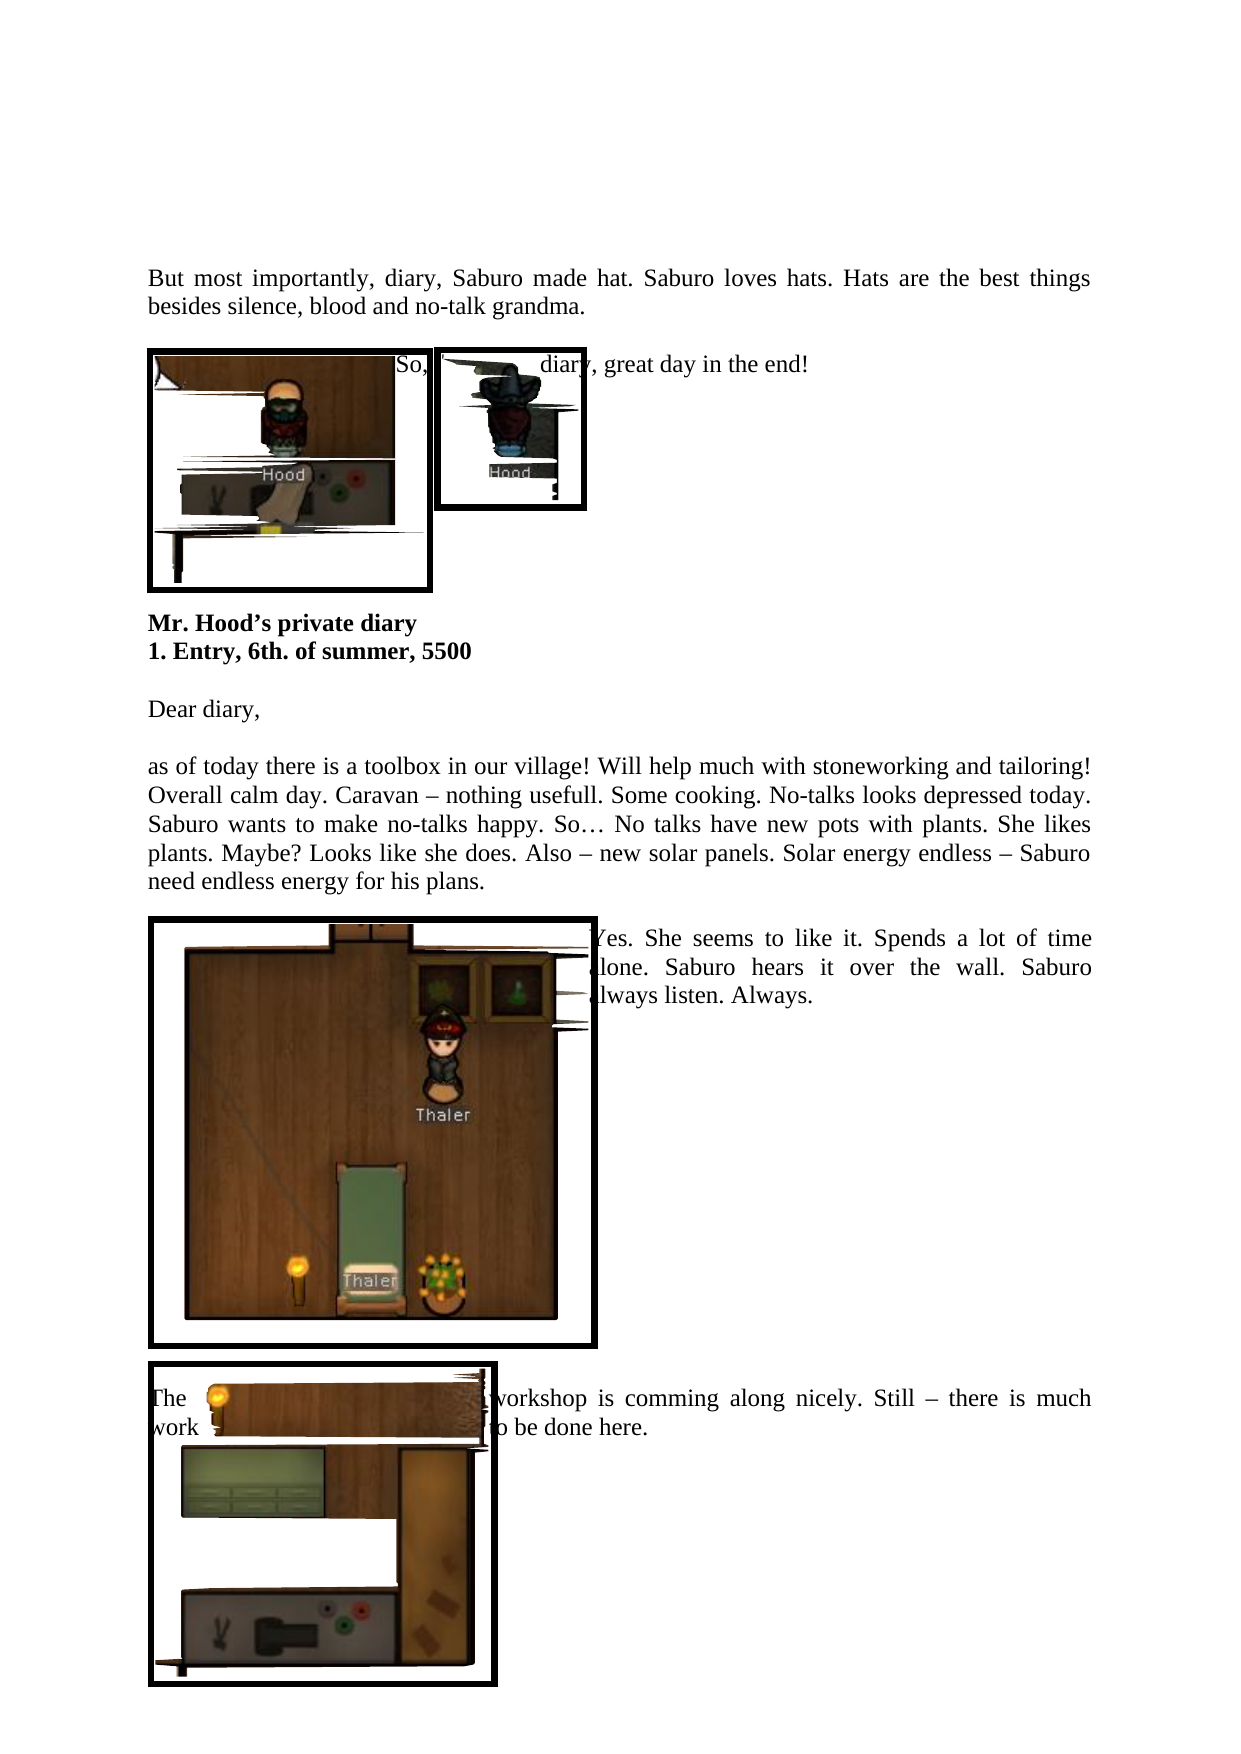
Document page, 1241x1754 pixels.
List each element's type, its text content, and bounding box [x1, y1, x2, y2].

text Yes. She seems to like it. Spends a lot of time alone. Saburo hears it over the wall. Saburo always listen. Always. [154, 923, 591, 1009]
text The workshop is comming along nicely. Still – there is much work to be done here. [498, 1383, 1093, 1441]
text So, diary, great day in the end! [441, 353, 581, 378]
text So, diary, great day in the end! [153, 355, 427, 378]
text as of today there is a toolbox in our village! Will help much with stoneworking and tailoring! Overall calm day. Caravan – nothing usefull. Some cooking. No-talks looks depressed today. Saburo wants to make no-talks happy. So… No talks have new pots with plants. She likes plants. Maybe? Looks like she does. Also – new solar panels. Solar energy endless – Saburo need endless energy for his plans. [148, 751, 1093, 895]
text The workshop is comming along nicely. Still – there is much work to be done here. [154, 1383, 479, 1441]
text Dear diary, [148, 694, 1093, 723]
text Yes. She seems to like it. Spends a lot of time alone. Saburo hears it over the wall. Saburo always listen. Always. [598, 923, 1093, 1009]
text So, diary, great day in the end! [587, 349, 1093, 378]
text But most importantly, diary, Saburo made hat. Saburo loves hats. Hats are the best things besides silence, blood and no-talk grandma. [148, 263, 1093, 320]
text 1. Entry, 6th. of summer, 5500 [148, 636, 1093, 665]
text Mr. Hood’s private diary [148, 608, 1093, 636]
